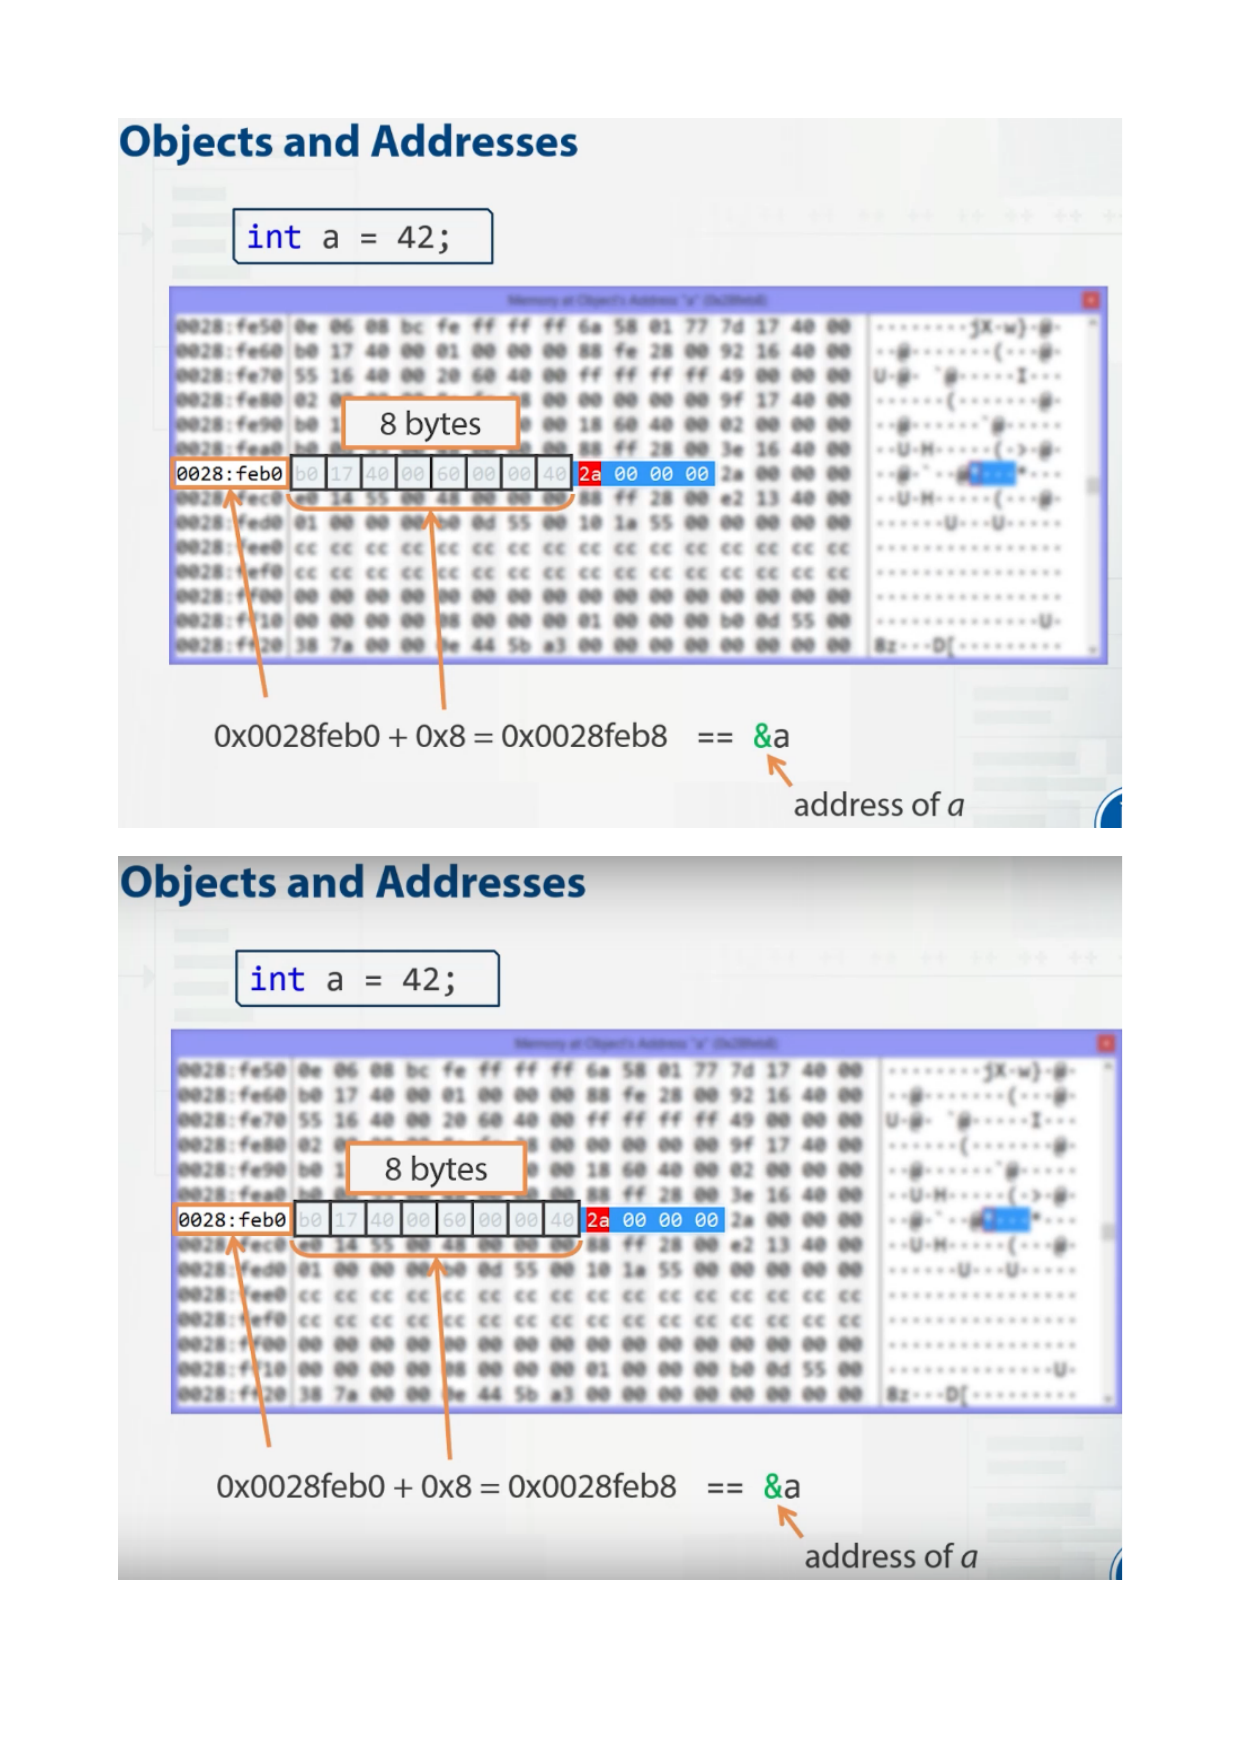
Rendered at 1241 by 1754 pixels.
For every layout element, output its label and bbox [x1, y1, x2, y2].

picture [118, 118, 1123, 828]
picture [118, 856, 1123, 1580]
